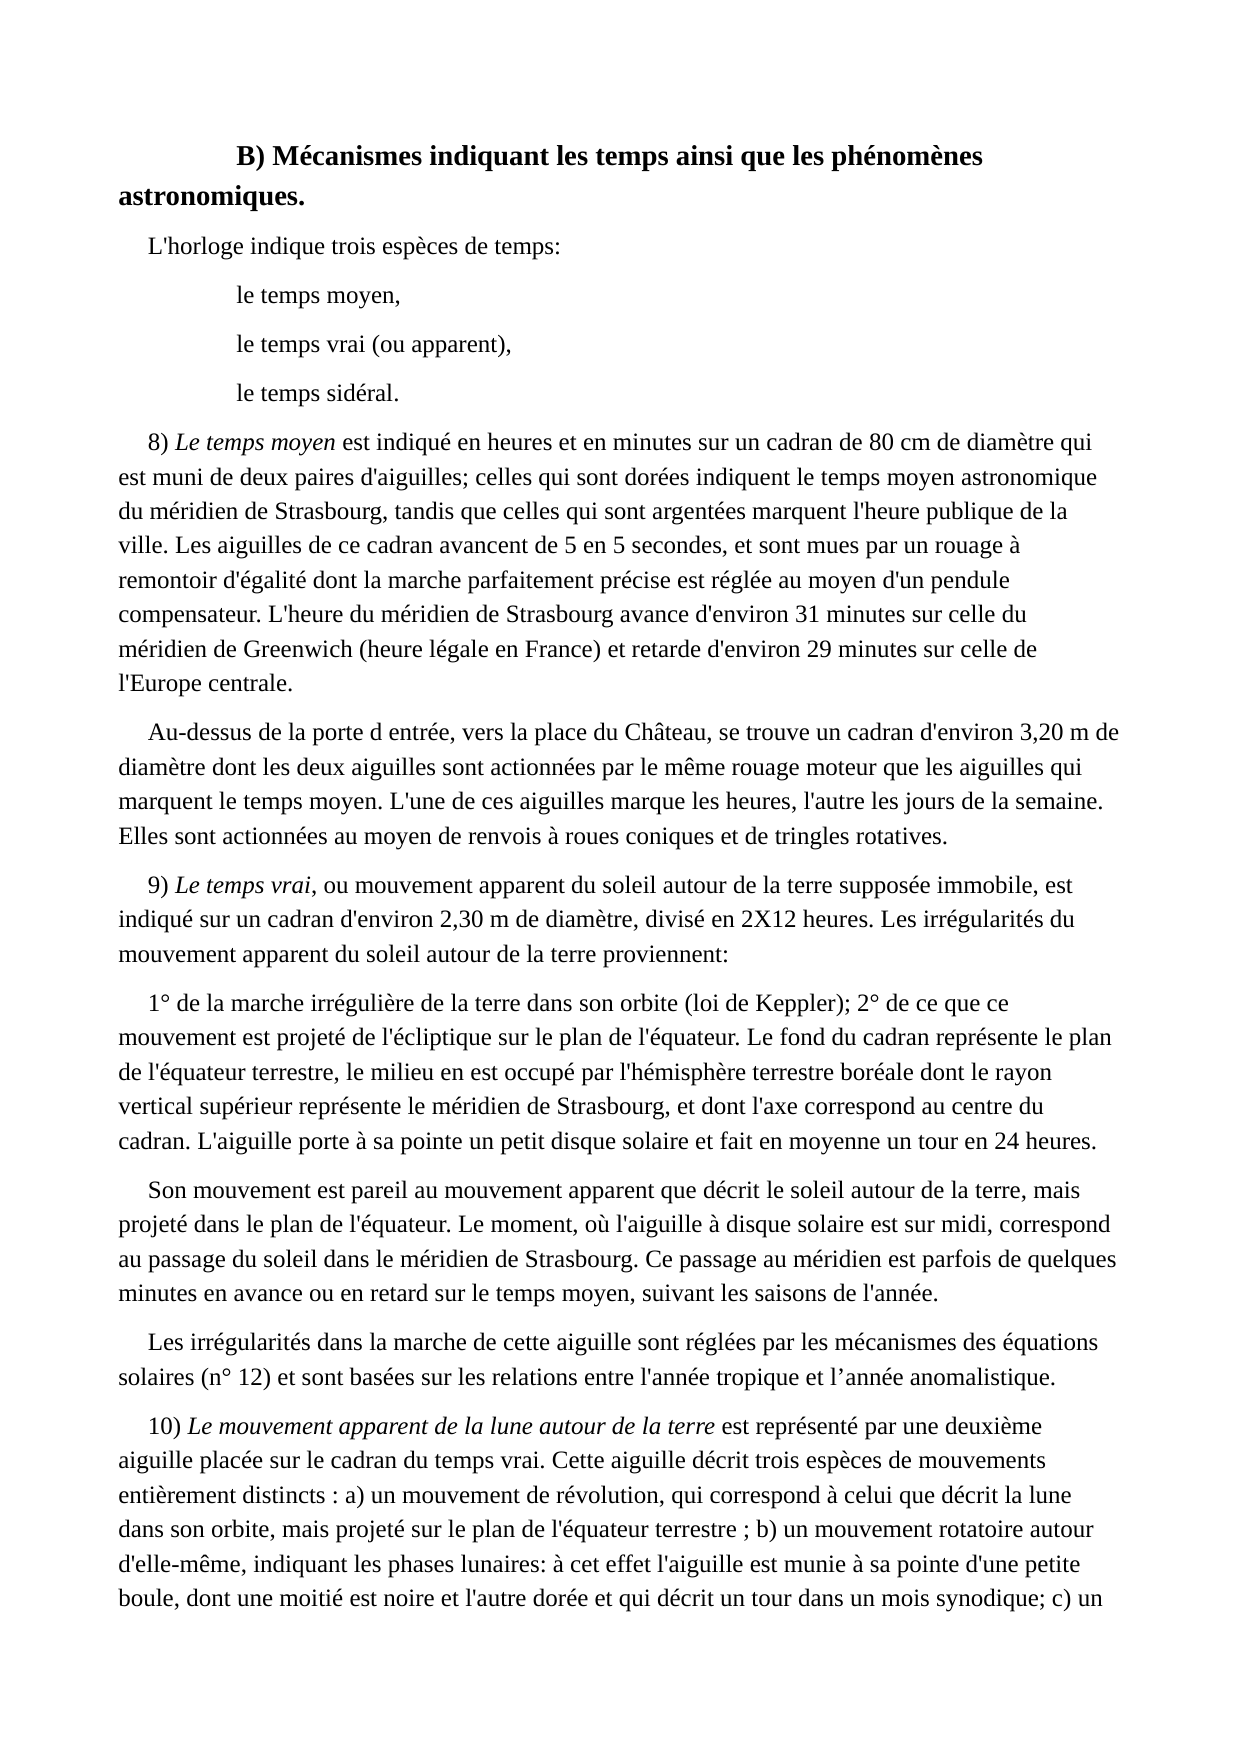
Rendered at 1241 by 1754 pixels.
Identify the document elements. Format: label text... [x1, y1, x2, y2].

text L'horloge indique trois espèces de temps: [118, 231, 1122, 259]
text le temps sidéral. [118, 378, 1122, 407]
text 1° de la marche irrégulière de la terre dans son orbite (loi de Keppler); 2° de ce que ce mouvement est projeté de l'écliptique sur le plan de l'équateur. Le fond du cadran représente le plan de l'équateur terrestre, le milieu en est occupé par l'hémisphère terrestre boréale dont le rayon vertical supérieur représente le méridien de Strasbourg, et dont l'axe correspond au centre du cadran. L'aiguille porte à sa pointe un petit disque solaire et fait en moyenne un tour en 24 heures. [118, 988, 1122, 1155]
text le temps vrai (ou apparent), [118, 329, 1122, 358]
subtitle B) Mécanismes indiquant les temps ainsi que les phénomènes astronomiques. [118, 139, 1122, 212]
text 10) Le mouvement apparent de la lune autour de la terre est représenté par une deuxième aiguille placée sur le cadran du temps vrai. Cette aiguille décrit trois espèces de mouvements entièrement distincts : a) un mouvement de révolution, qui correspond à celui que décrit la lune dans son orbite, mais projeté sur le plan de l'équateur terrestre ; b) un mouvement rotatoire autour d'elle-même, indiquant les phases lunaires: à cet effet l'aiguille est munie à sa pointe d'une petite boule, dont une moitié est noire et l'autre dorée et qui décrit un tour dans un mois synodique; c) un [118, 1411, 1122, 1612]
text Son mouvement est pareil au mouvement apparent que décrit le soleil autour de la terre, mais projeté dans le plan de l'équateur. Le moment, où l'aiguille à disque solaire est sur midi, correspond au passage du soleil dans le méridien de Strasbourg. Ce passage au méridien est parfois de quelques minutes en avance ou en retard sur le temps moyen, suivant les saisons de l'année. [118, 1175, 1122, 1307]
text 9) Le temps vrai, ou mouvement apparent du soleil autour de la terre supposée immobile, est indiqué sur un cadran d'environ 2,30 m de diamètre, divisé en 2X12 heures. Les irrégularités du mouvement apparent du soleil autour de la terre proviennent: [118, 870, 1122, 968]
text le temps moyen, [118, 280, 1122, 309]
text Les irrégularités dans la marche de cette aiguille sont réglées par les mécanismes des équations solaires (n° 12) et sont basées sur les relations entre l'année tropique et l’année anomalistique. [118, 1327, 1122, 1391]
text Au-dessus de la porte d entrée, vers la place du Château, se trouve un cadran d'environ 3,20 m de diamètre dont les deux aiguilles sont actionnées par le même rouage moteur que les aiguilles qui marquent le temps moyen. L'une de ces aiguilles marque les heures, l'autre les jours de la semaine. Elles sont actionnées au moyen de renvois à roues coniques et de tringles rotatives. [118, 717, 1122, 850]
text 8) Le temps moyen est indiqué en heures et en minutes sur un cadran de 80 cm de diamètre qui est muni de deux paires d'aiguilles; celles qui sont dorées indiquent le temps moyen astronomique du méridien de Strasbourg, tandis que celles qui sont argentées marquent l'heure publique de la ville. Les aiguilles de ce cadran avancent de 5 en 5 secondes, et sont mues par un rouage à remontoir d'égalité dont la marche parfaitement précise est réglée au moyen d'un pendule compensateur. L'heure du méridien de Strasbourg avance d'environ 31 minutes sur celle du méridien de Greenwich (heure légale en France) et retarde d'environ 29 minutes sur celle de l'Europe centrale. [118, 427, 1122, 697]
